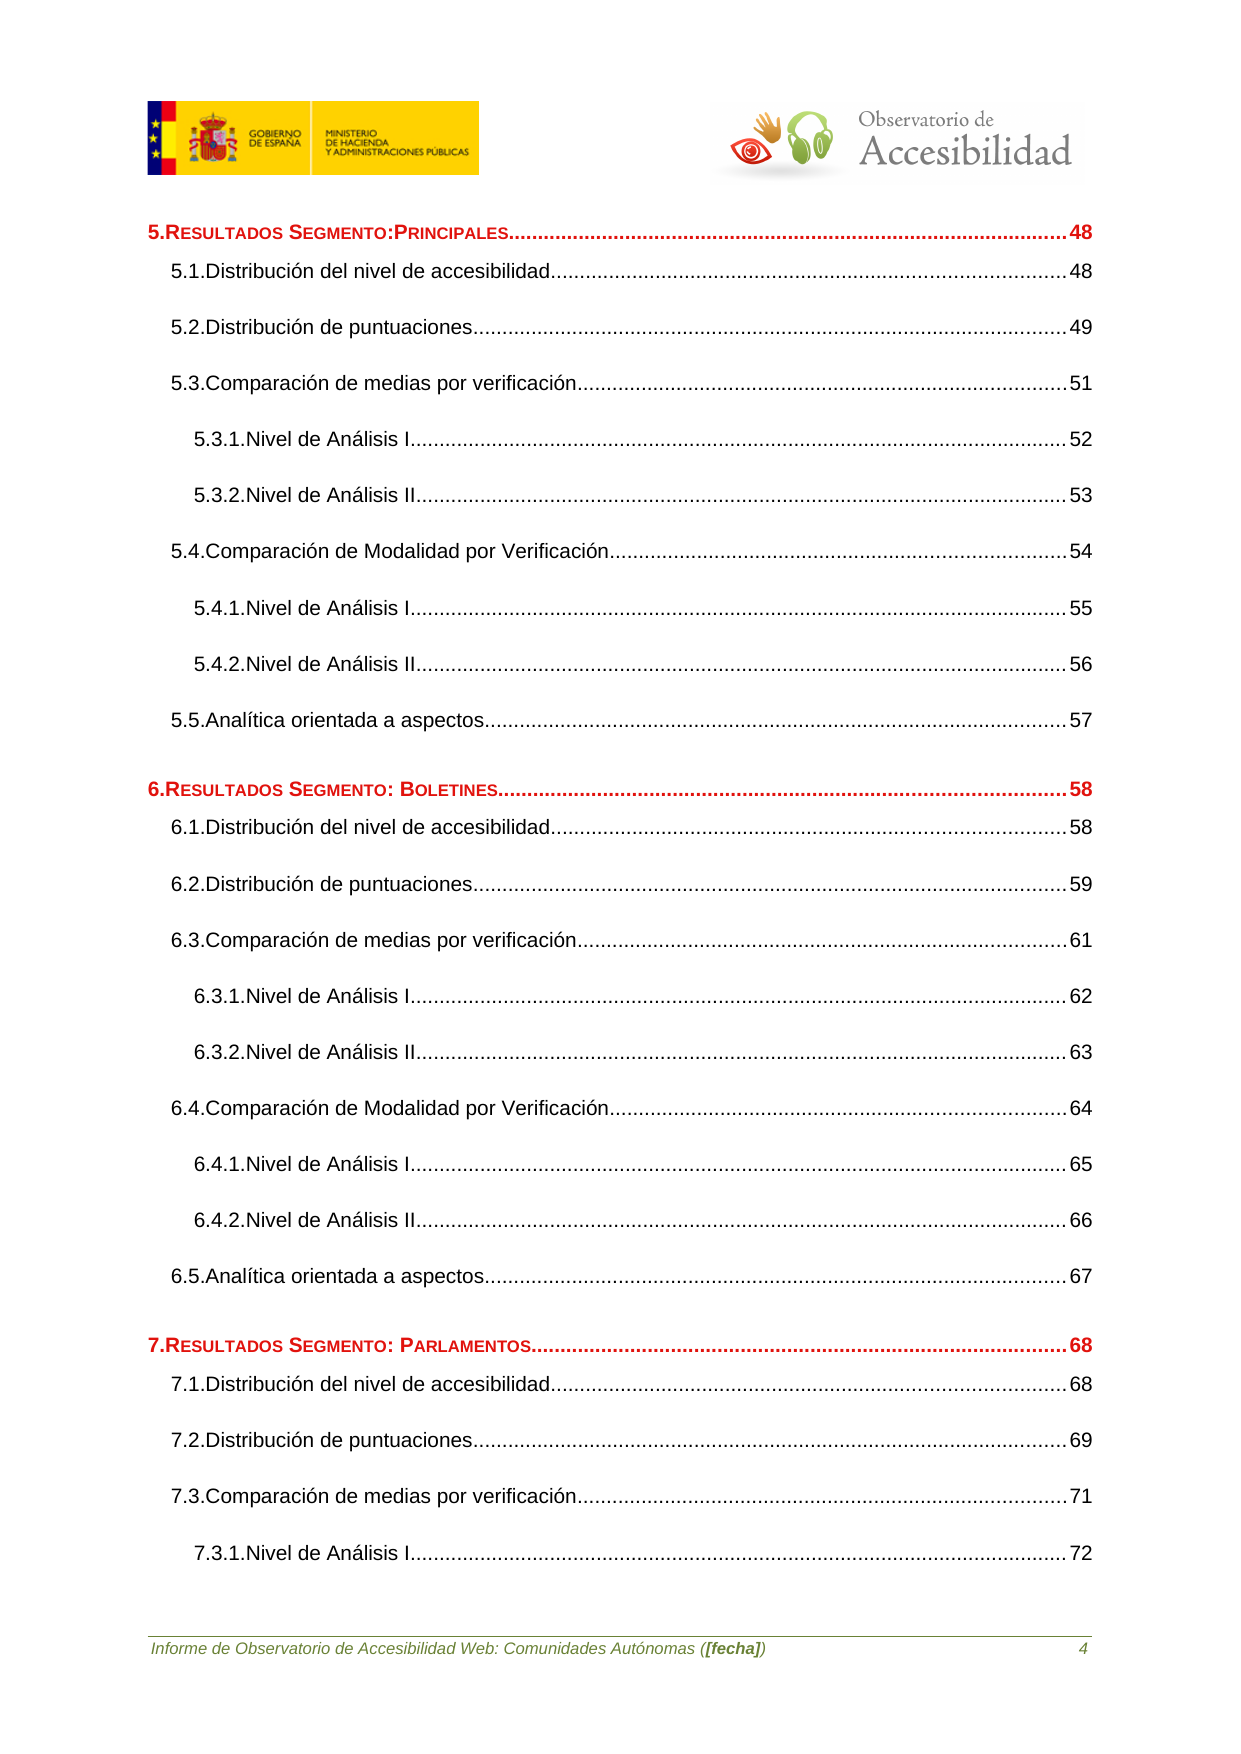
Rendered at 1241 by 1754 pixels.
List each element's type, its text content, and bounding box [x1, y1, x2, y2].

text 7.2.Distribución de puntuaciones 69 [171, 1428, 1092, 1452]
text 6.4.2.Nivel de Análisis II 66 [193, 1208, 1092, 1232]
text 5.3.2.Nivel de Análisis II 53 [193, 483, 1092, 507]
text 7.3.Comparación de medias por verificación 71 [171, 1484, 1092, 1508]
text 5.4.Comparación de Modalidad por Verificación 54 [171, 539, 1092, 563]
text 6.3.Comparación de medias por verificación 61 [171, 927, 1092, 951]
text 5.4.2.Nivel de Análisis II 56 [193, 652, 1092, 676]
text 5.1.Distribución del nivel de accesibilidad 48 [171, 258, 1092, 282]
text 6.2.Distribución de puntuaciones 59 [171, 871, 1092, 895]
text 7.3.1.Nivel de Análisis I 72 [193, 1540, 1092, 1564]
text 7.Resultados Segmento: Parlamentos 68 [148, 1333, 1092, 1357]
text 6.3.1.Nivel de Análisis I 62 [193, 984, 1092, 1008]
text 5.2.Distribución de puntuaciones 49 [171, 315, 1092, 339]
picture [147, 101, 479, 175]
picture [710, 102, 1086, 185]
text 5.5.Analítica orientada a aspectos 57 [171, 708, 1092, 732]
text 6.Resultados Segmento: Boletines 58 [148, 776, 1092, 800]
text 6.1.Distribución del nivel de accesibilidad 58 [171, 815, 1092, 839]
text 6.5.Analítica orientada a aspectos 67 [171, 1264, 1092, 1288]
text 5.3.1.Nivel de Análisis I 52 [193, 427, 1092, 451]
text 7.1.Distribución del nivel de accesibilidad 68 [171, 1372, 1092, 1396]
text 6.4.Comparación de Modalidad por Verificación 64 [171, 1096, 1092, 1120]
text 5.4.1.Nivel de Análisis I 55 [193, 595, 1092, 619]
text 6.4.1.Nivel de Análisis I 65 [193, 1152, 1092, 1176]
text 5.Resultados Segmento:Principales 48 [148, 220, 1092, 244]
text 6.3.2.Nivel de Análisis II 63 [193, 1040, 1092, 1064]
text 5.3.Comparación de medias por verificación 51 [171, 371, 1092, 395]
